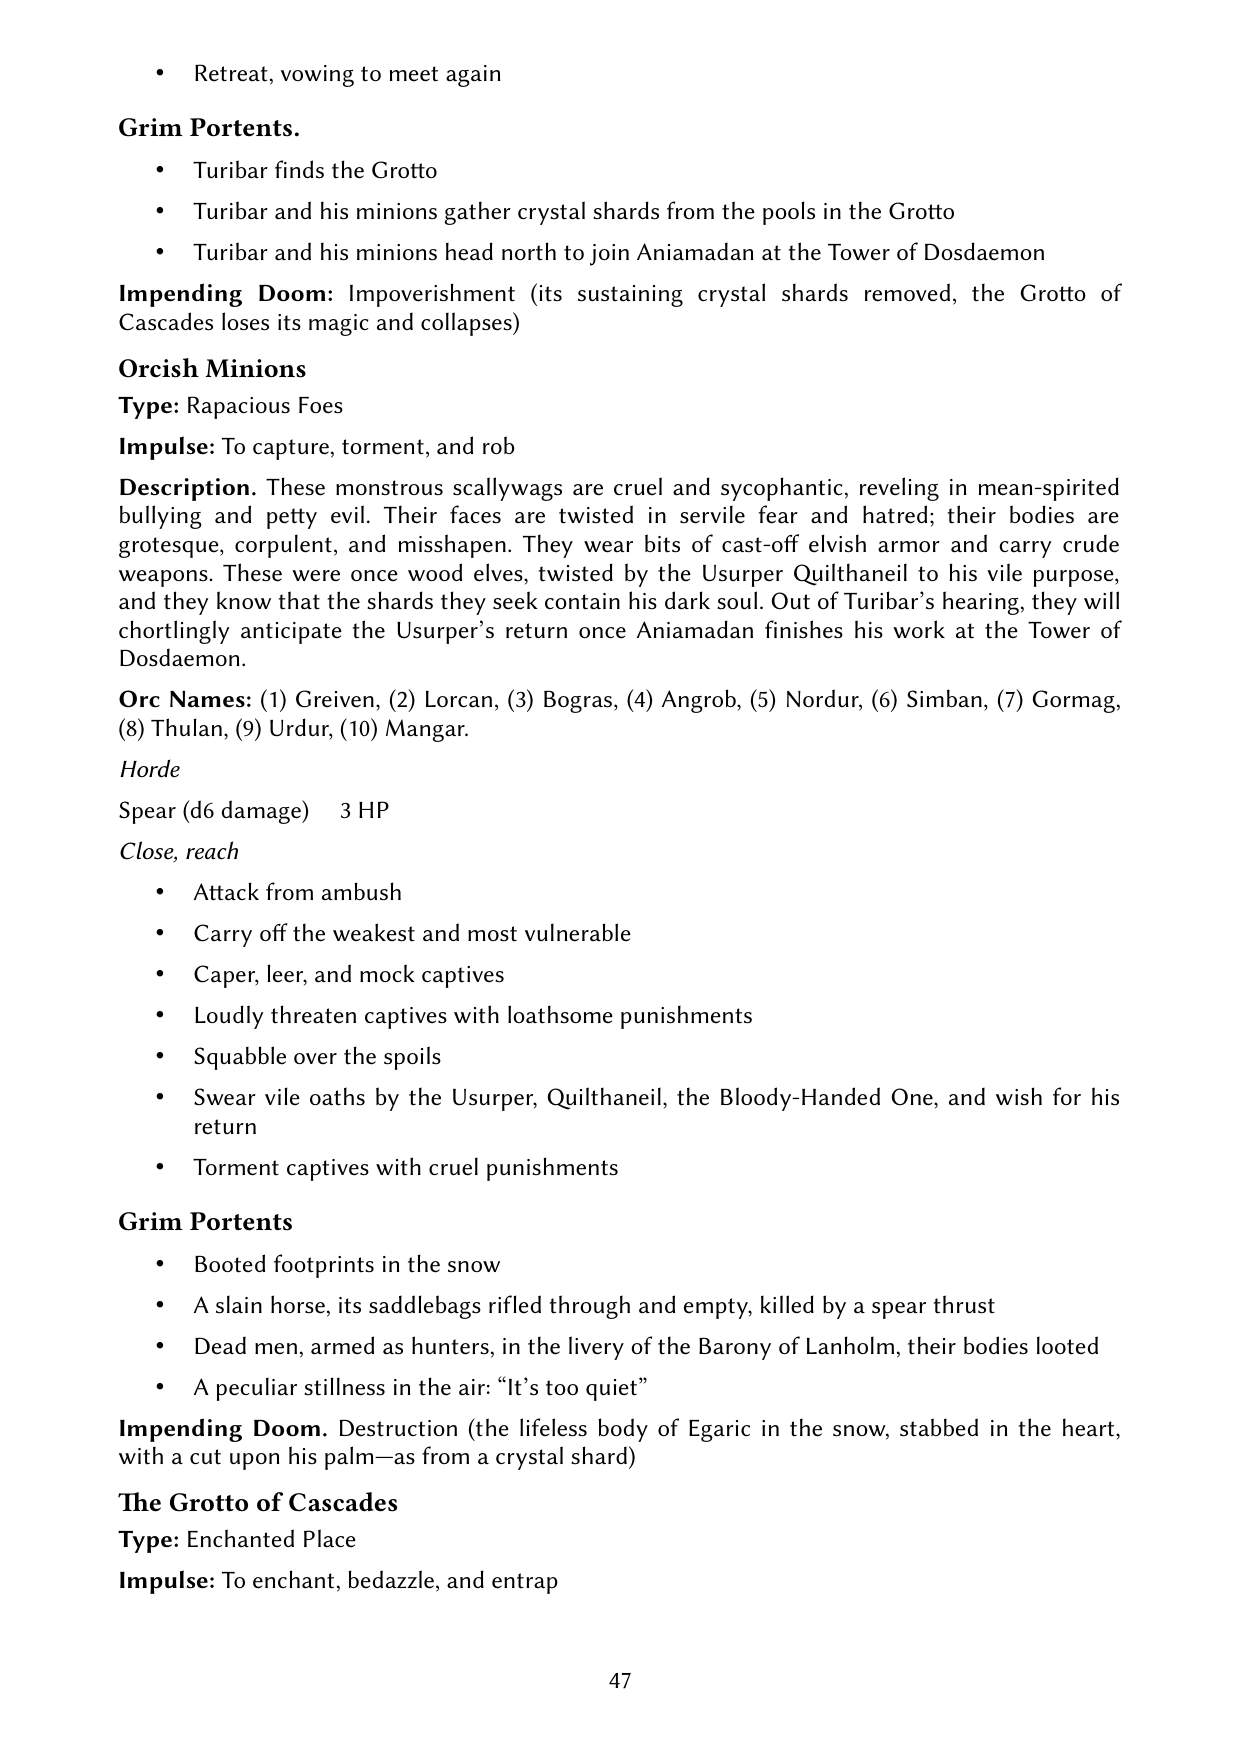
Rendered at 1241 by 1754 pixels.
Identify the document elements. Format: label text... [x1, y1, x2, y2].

list Torment captives with cruel punishments [156, 1153, 1122, 1181]
list A slain horse, its saddlebags rifled through and empty, killed by a spear thrust [156, 1291, 1122, 1319]
text Horde [118, 755, 1122, 783]
text Orc Names: (1) Greiven, (2) Lorcan, (3) Bogras, (4) Angrob, (5) Nordur, (6) Simban, (7) Gormag, (8) Thulan, (9) Urdur, (10) Mangar. [118, 685, 1122, 742]
text Description. These monstrous scallywags are cruel and sycophantic, reveling in mean-spirited bullying and petty evil. Their faces are twisted in servile fear and hatred; their bodies are grotesque, corpulent, and misshapen. They wear bits of cast-off elvish armor and carry crude weapons. These were once wood elves, twisted by the Usurper Quilthaneil to his vile purpose, and they know that the shards they seek contain his dark soul. Out of Turibar’s hearing, they will chortlingly anticipate the Usurper’s return once Aniamadan finishes his work at the Tower of Dosdaemon. [118, 473, 1122, 673]
list Turibar finds the Grotto [156, 156, 1122, 184]
list Dead men, armed as hunters, in the livery of the Barony of Lanholm, their bodies looted [156, 1332, 1122, 1360]
text Type: Enchanted Place [118, 1526, 1122, 1554]
list Attack from ambush [156, 878, 1122, 906]
list Carry off the weakest and most vulnerable [156, 919, 1122, 947]
list Caper, leer, and mock captives [156, 960, 1122, 988]
list Swear vile oaths by the Usurper, Quilthaneil, the Bloody-Handed One, and wish for his return [156, 1083, 1122, 1140]
text Grim Portents. [118, 113, 1122, 143]
list Turibar and his minions gather crystal shards from the pools in the Grotto [156, 197, 1122, 226]
text Orcish Minions [118, 353, 1122, 384]
text Impending Doom: Impoverishment (its sustaining crystal shards removed, the Grotto of Cascades loses its magic and collapses) [118, 279, 1122, 336]
text Type: Rapacious Foes [118, 391, 1122, 419]
text Close, reach [118, 837, 1122, 865]
list Booted footprints in the snow [156, 1250, 1122, 1278]
text Spear (d6 damage) 3 HP [118, 796, 1122, 824]
text The Grotto of Cascades [118, 1487, 1122, 1518]
list A peculiar stillness in the air: “It’s too quiet” [156, 1373, 1122, 1401]
text Grim Portents [118, 1206, 1122, 1237]
list Turibar and his minions head north to join Aniamadan at the Tower of Dosdaemon [156, 238, 1122, 267]
text Impulse: To enchant, bedazzle, and entrap [118, 1567, 1122, 1595]
list Squabble over the spoils [156, 1042, 1122, 1071]
text Impending Doom. Destruction (the lifeless body of Egaric in the snow, stabbed in the heart, with a cut upon his palm—as from a crystal shard) [118, 1414, 1122, 1471]
list Retreat, vowing to meet again [156, 59, 1122, 88]
list Loudly threaten captives with loathsome punishments [156, 1001, 1122, 1029]
text Impulse: To capture, torment, and rob [118, 432, 1122, 460]
